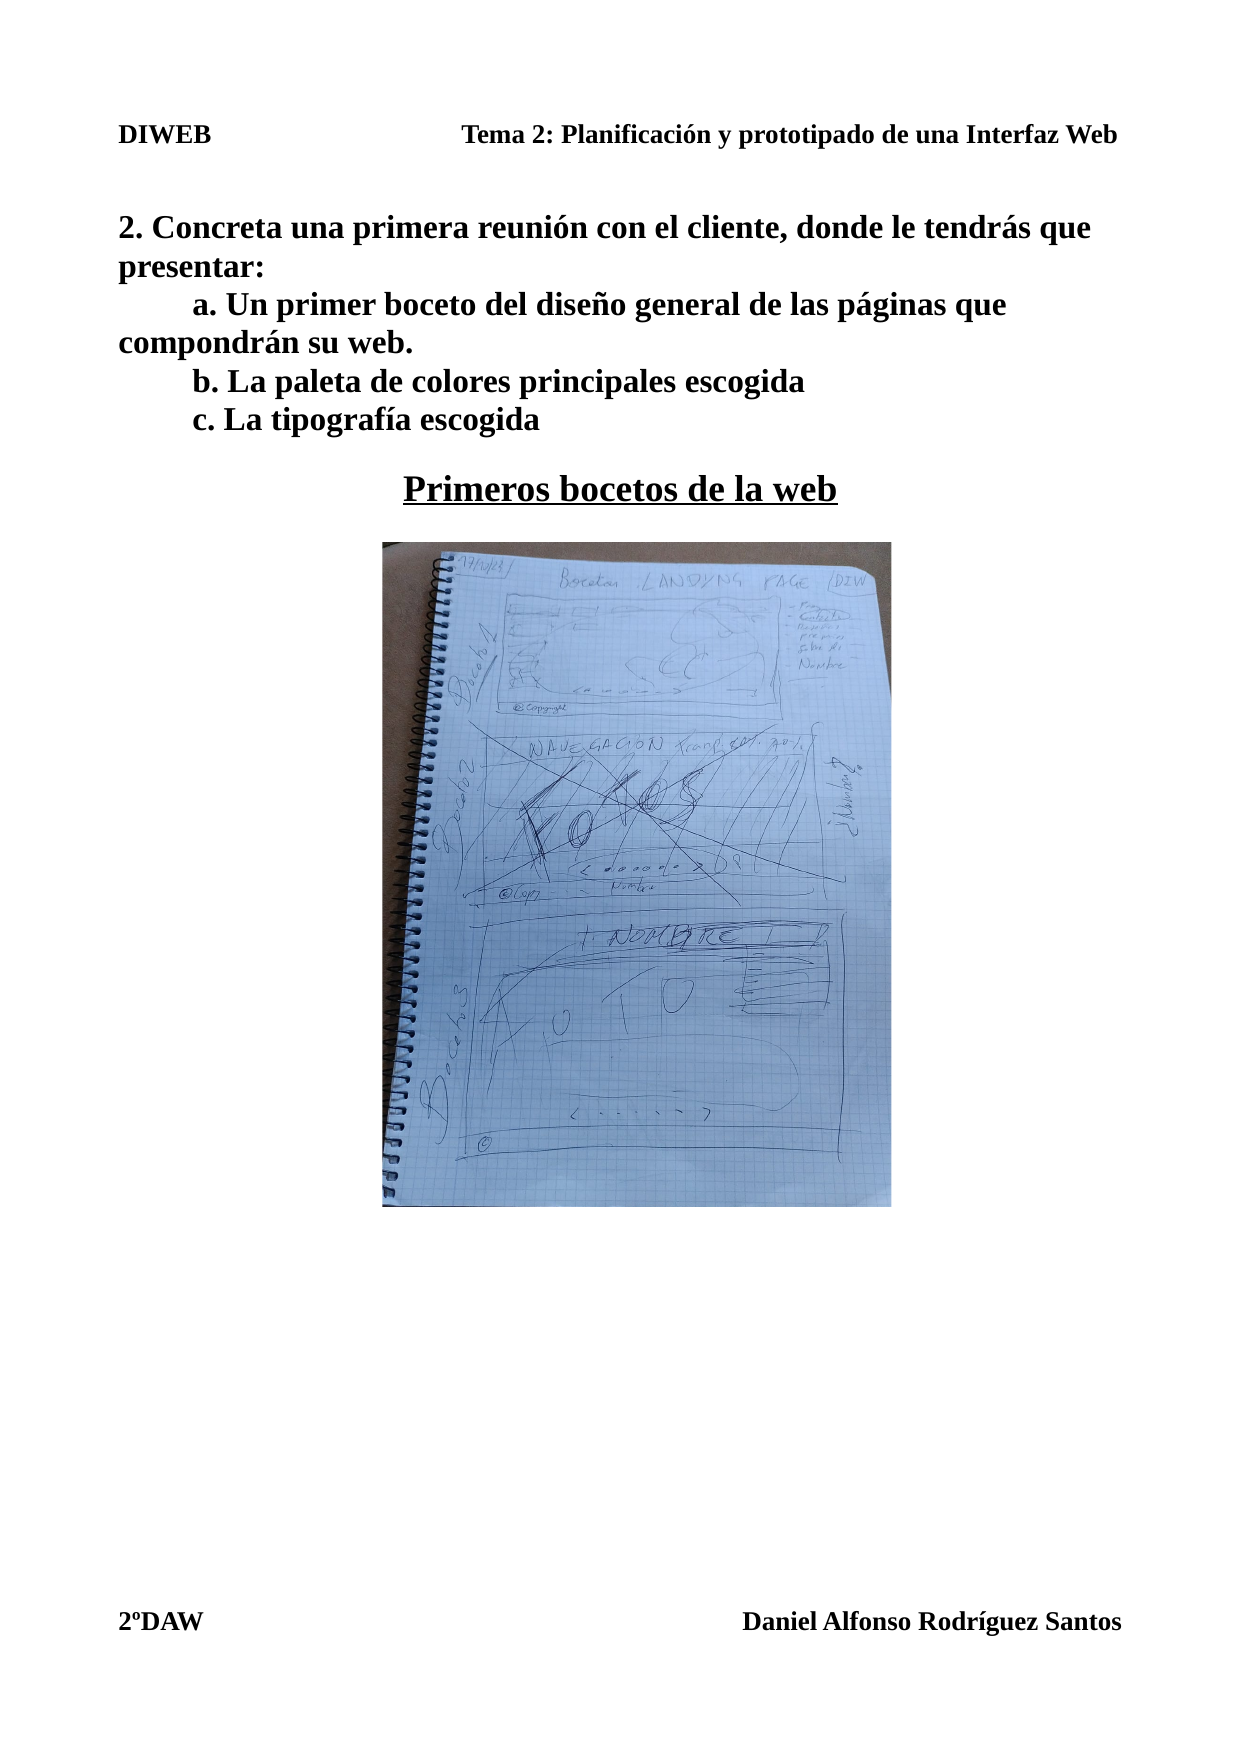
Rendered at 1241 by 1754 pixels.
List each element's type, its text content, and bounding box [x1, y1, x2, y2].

text Primeros bocetos de la web [118, 466, 1122, 509]
text 2. Concreta una primera reunión con el cliente, donde le tendrás que presentar: [118, 207, 1122, 284]
text a. Un primer boceto del diseño general de las páginas que compondrán su web. [118, 284, 1122, 361]
picture [382, 542, 892, 1207]
text c. La tipografía escogida [118, 399, 1122, 437]
text b. La paleta de colores principales escogida [118, 361, 1122, 399]
